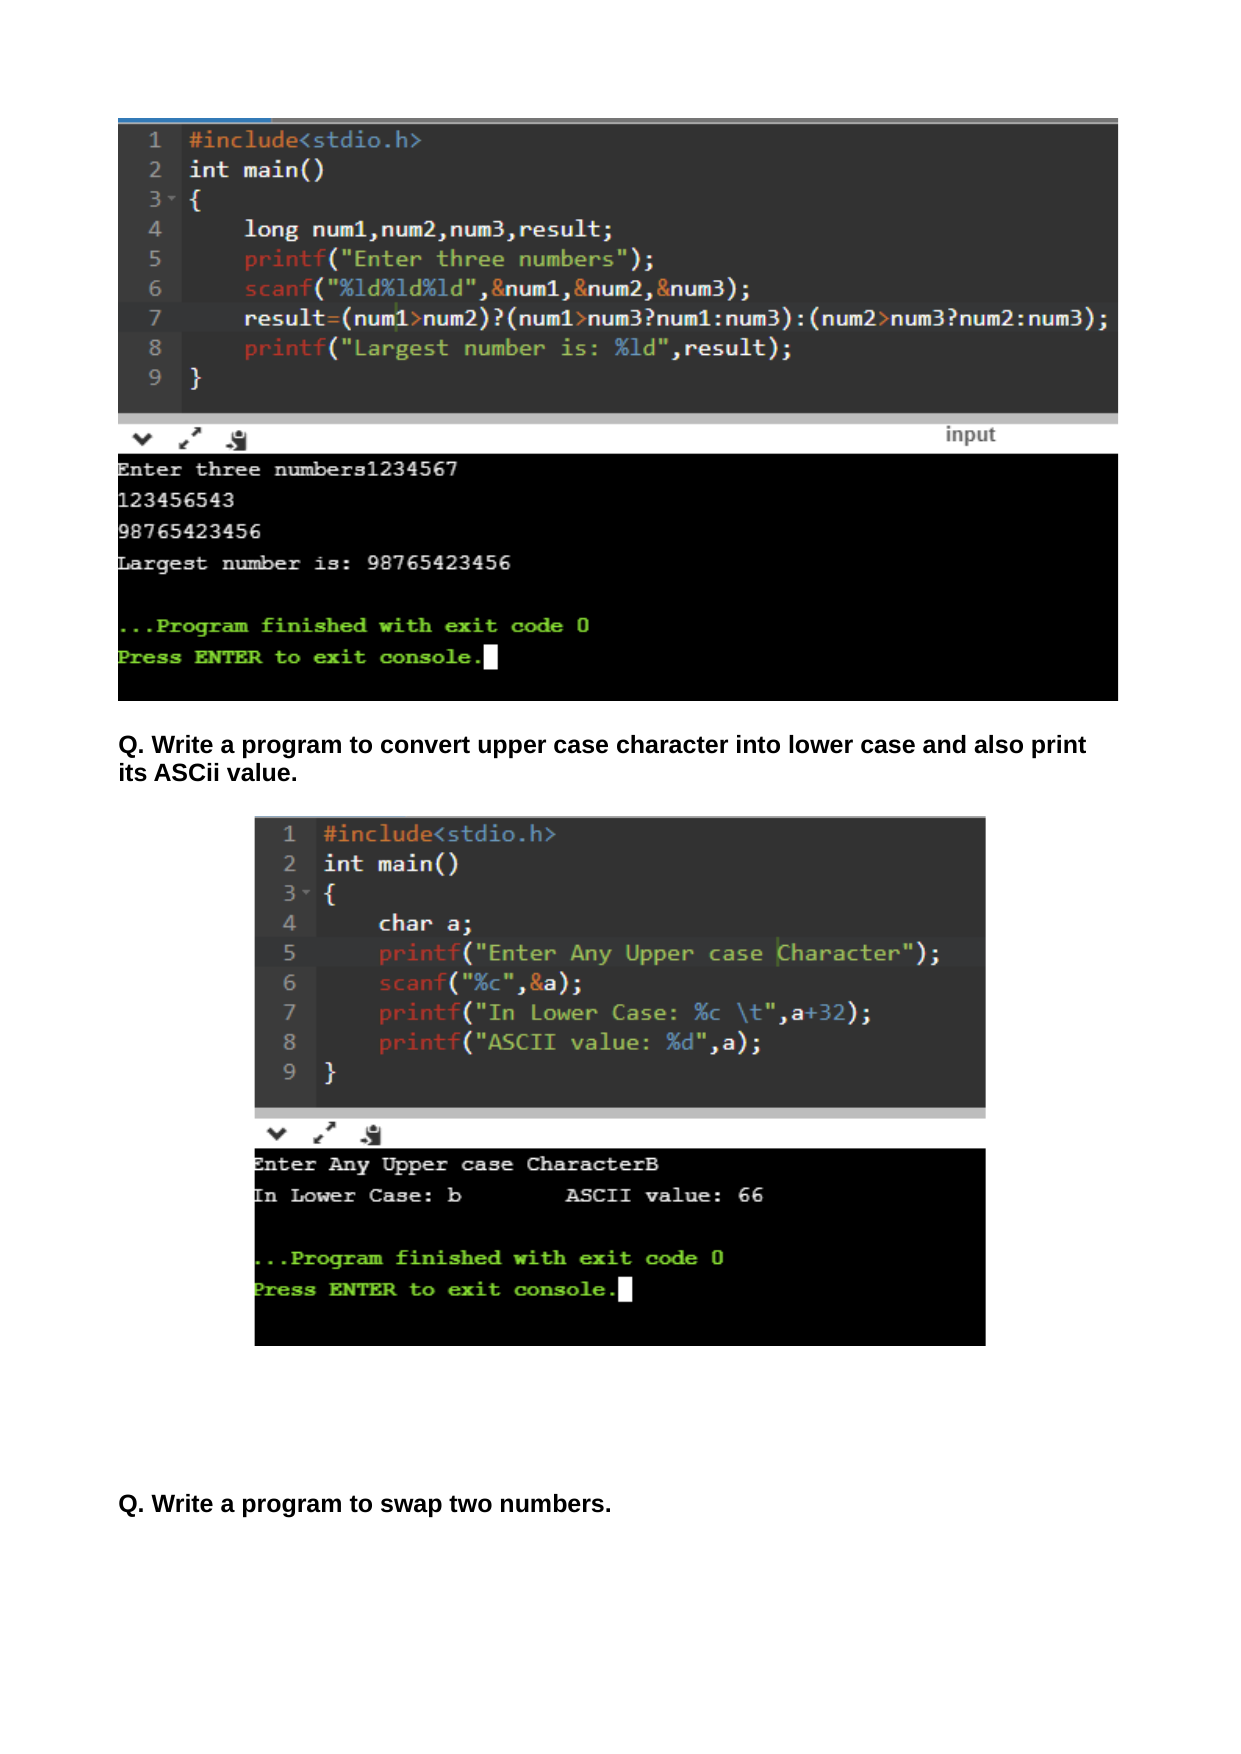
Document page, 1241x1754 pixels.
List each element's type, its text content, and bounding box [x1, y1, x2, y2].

text Q. Write a program to swap two numbers. [118, 1489, 1122, 1518]
text Q. Write a program to convert upper case character into lower case and also print its ASCii value. [118, 730, 1122, 787]
